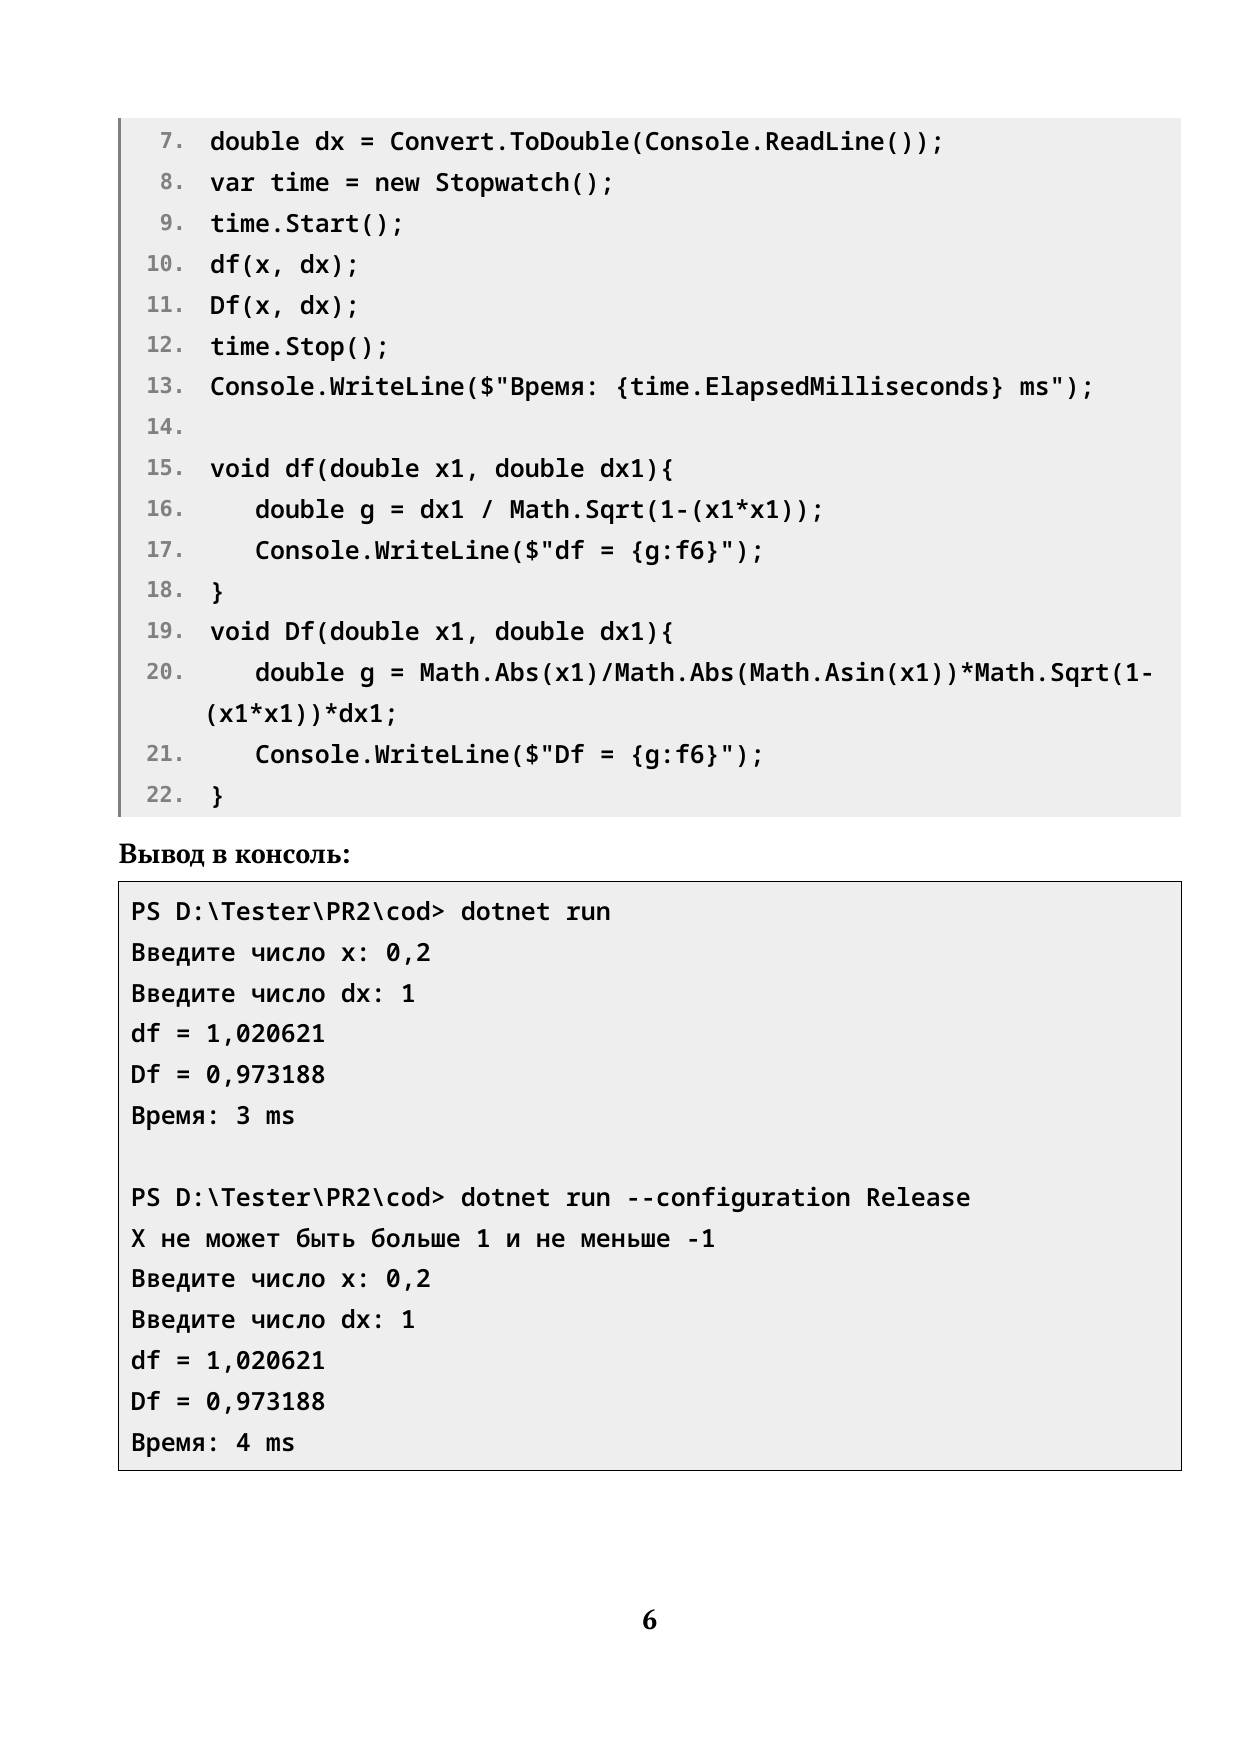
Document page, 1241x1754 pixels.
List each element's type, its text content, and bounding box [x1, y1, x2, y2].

list } [121, 771, 1181, 817]
list Console.WriteLine($"Df = {g:f6}"); [121, 731, 1181, 771]
list double dx = Convert.ToDouble(Console.ReadLine()); [121, 118, 1181, 158]
list var time = new Stopwatch(); [121, 159, 1181, 199]
text df = 1,020621 [119, 1004, 1181, 1044]
text Введите число x: 0,2 [119, 922, 1181, 963]
text PS D:\Tester\PR2\cod> dotnet run --configuration Release [119, 1167, 1181, 1208]
text PS D:\Tester\PR2\cod> dotnet run [119, 882, 1181, 922]
list time.Start(); [121, 200, 1181, 240]
list time.Stop(); [121, 322, 1181, 362]
list Console.WriteLine($"Время: {time.ElapsedMilliseconds} ms"); [121, 363, 1181, 403]
text Вывод в консоль: [118, 836, 1181, 869]
list void Df(double x1, double dx1){ [121, 608, 1181, 648]
text Введите число x: 0,2 [119, 1249, 1181, 1289]
list } [121, 567, 1181, 607]
text df = 1,020621 [119, 1330, 1181, 1371]
text Время: 4 ms [119, 1412, 1181, 1470]
text Введите число dx: 1 [119, 963, 1181, 1004]
list void df(double x1, double dx1){ [121, 445, 1181, 485]
text Время: 3 ms [119, 1085, 1181, 1126]
text X не может быть больше 1 и не меньше -1 [119, 1208, 1181, 1249]
list df(x, dx); [121, 241, 1181, 281]
list double g = dx1 / Math.Sqrt(1-(x1*x1)); [121, 486, 1181, 526]
list double g = Math.Abs(x1)/Math.Abs(Math.Asin(x1))*Math.Sqrt(1-(x1*x1))*dx1; [121, 649, 1181, 730]
text Введите число dx: 1 [119, 1289, 1181, 1330]
text Df = 0,973188 [119, 1044, 1181, 1085]
text Df = 0,973188 [119, 1371, 1181, 1412]
list Df(x, dx); [121, 281, 1181, 321]
list Console.WriteLine($"df = {g:f6}"); [121, 526, 1181, 566]
